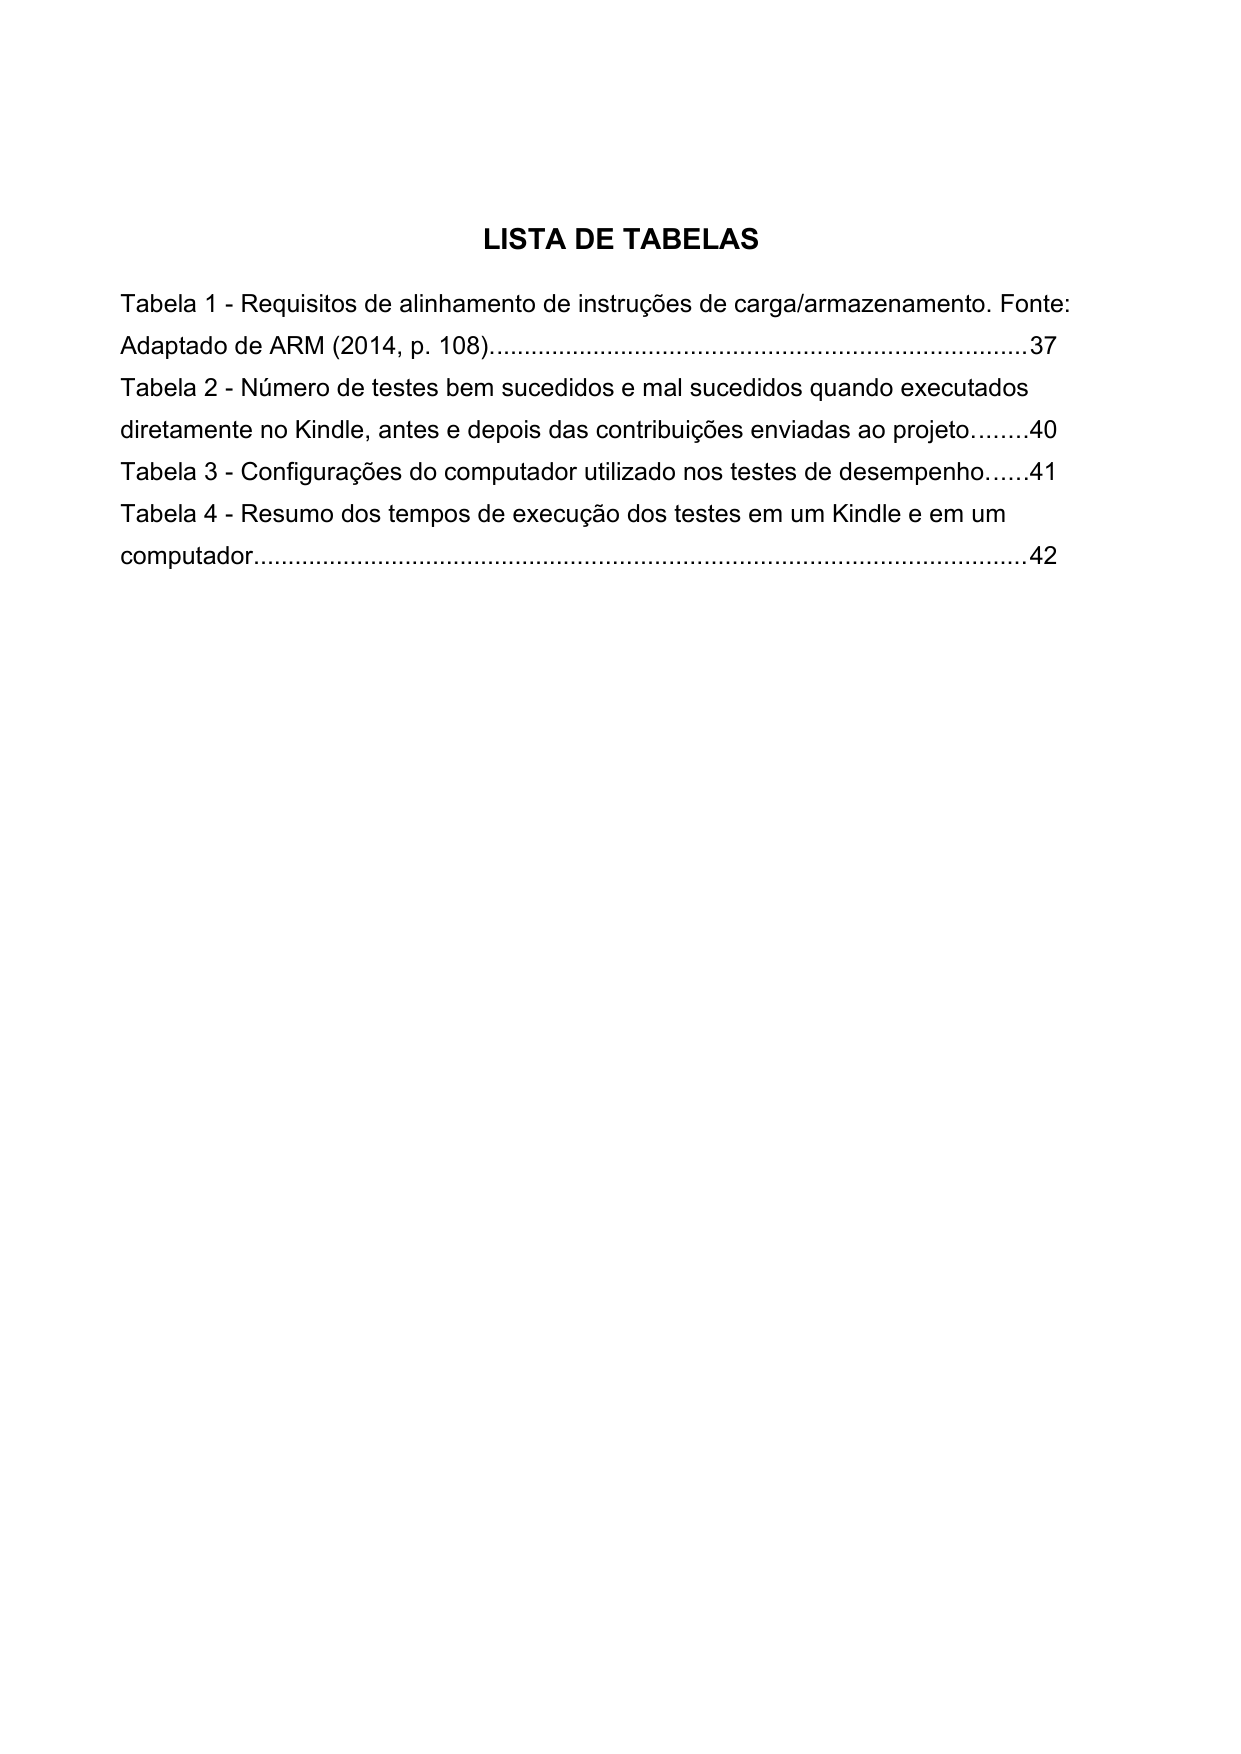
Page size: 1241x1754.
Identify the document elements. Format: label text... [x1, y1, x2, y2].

text Tabela 4 - Resumo dos tempos de execução dos testes em um Kindle e em um computador. 42 [120, 500, 1122, 570]
text Tabela 1 - Requisitos de alinhamento de instruções de carga/armazenamento. Fonte: Adaptado de ARM (2014, p. 108). 37 [120, 290, 1122, 360]
text Tabela 2 - Número de testes bem sucedidos e mal sucedidos quando executados diretamente no Kindle, antes e depois das contribuições enviadas ao projeto. 40 [120, 374, 1122, 444]
text Tabela 3 - Configurações do computador utilizado nos testes de desempenho. 41 [120, 458, 1122, 486]
text LISTA DE TABELAS [120, 223, 1122, 256]
